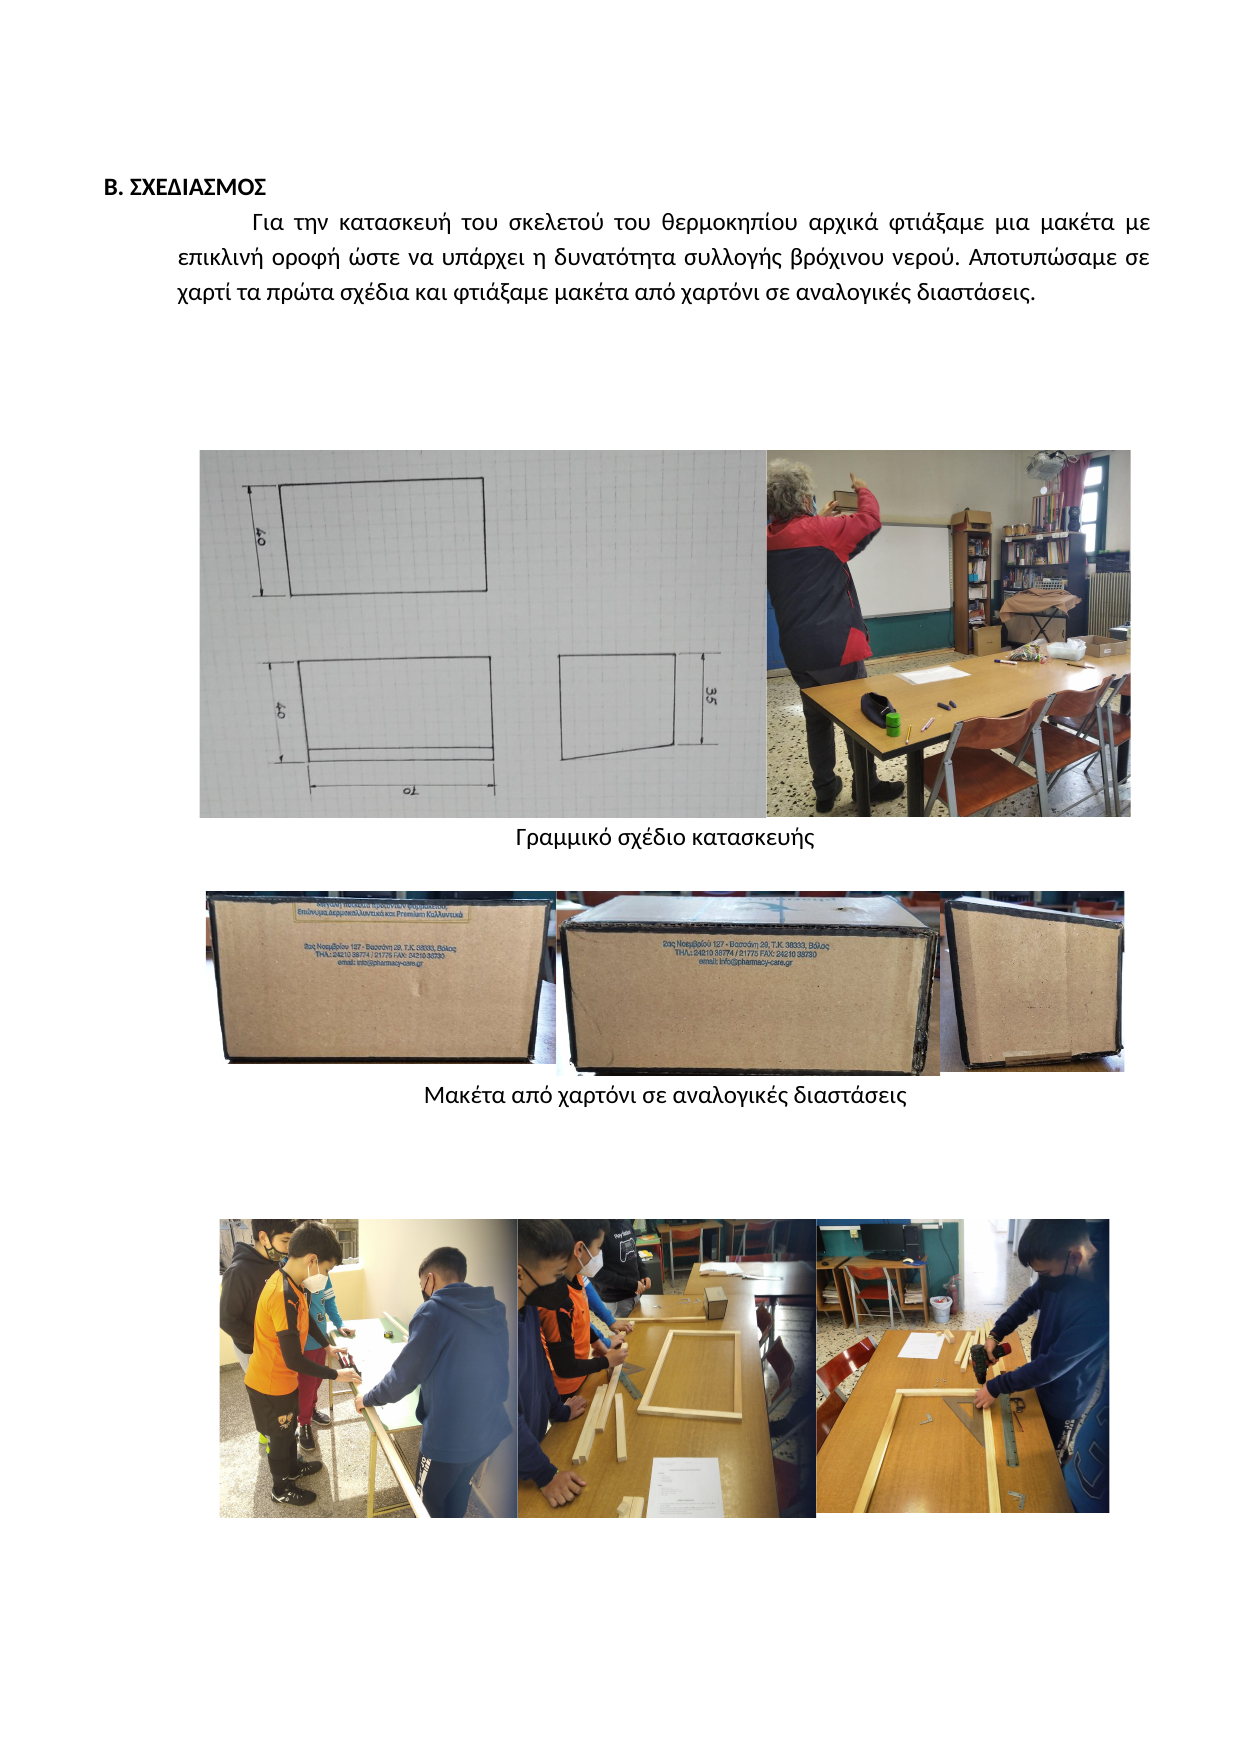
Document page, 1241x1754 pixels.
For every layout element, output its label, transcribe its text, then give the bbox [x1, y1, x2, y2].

text Για την κατασκευή του σκελετού του θερμοκηπίου αρχικά φτιάξαμε μια μακέτα με επικλινή οροφή ώστε να υπάρχει η δυνατότητα συλλογής βρόχινου νερού. Αποτυπώσαμε σε χαρτί τα πρώτα σχέδια και φτιάξαμε μακέτα από χαρτόνι σε αναλογικές διαστάσεις. [177, 206, 1152, 306]
text Β. ΣΧΕΔΙΑΣΜΟΣ [103, 171, 1152, 201]
text Γραμμικό σχέδιο κατασκευής [178, 821, 1152, 852]
text Μακέτα από χαρτόνι σε αναλογικές διαστάσεις [178, 1079, 1152, 1110]
